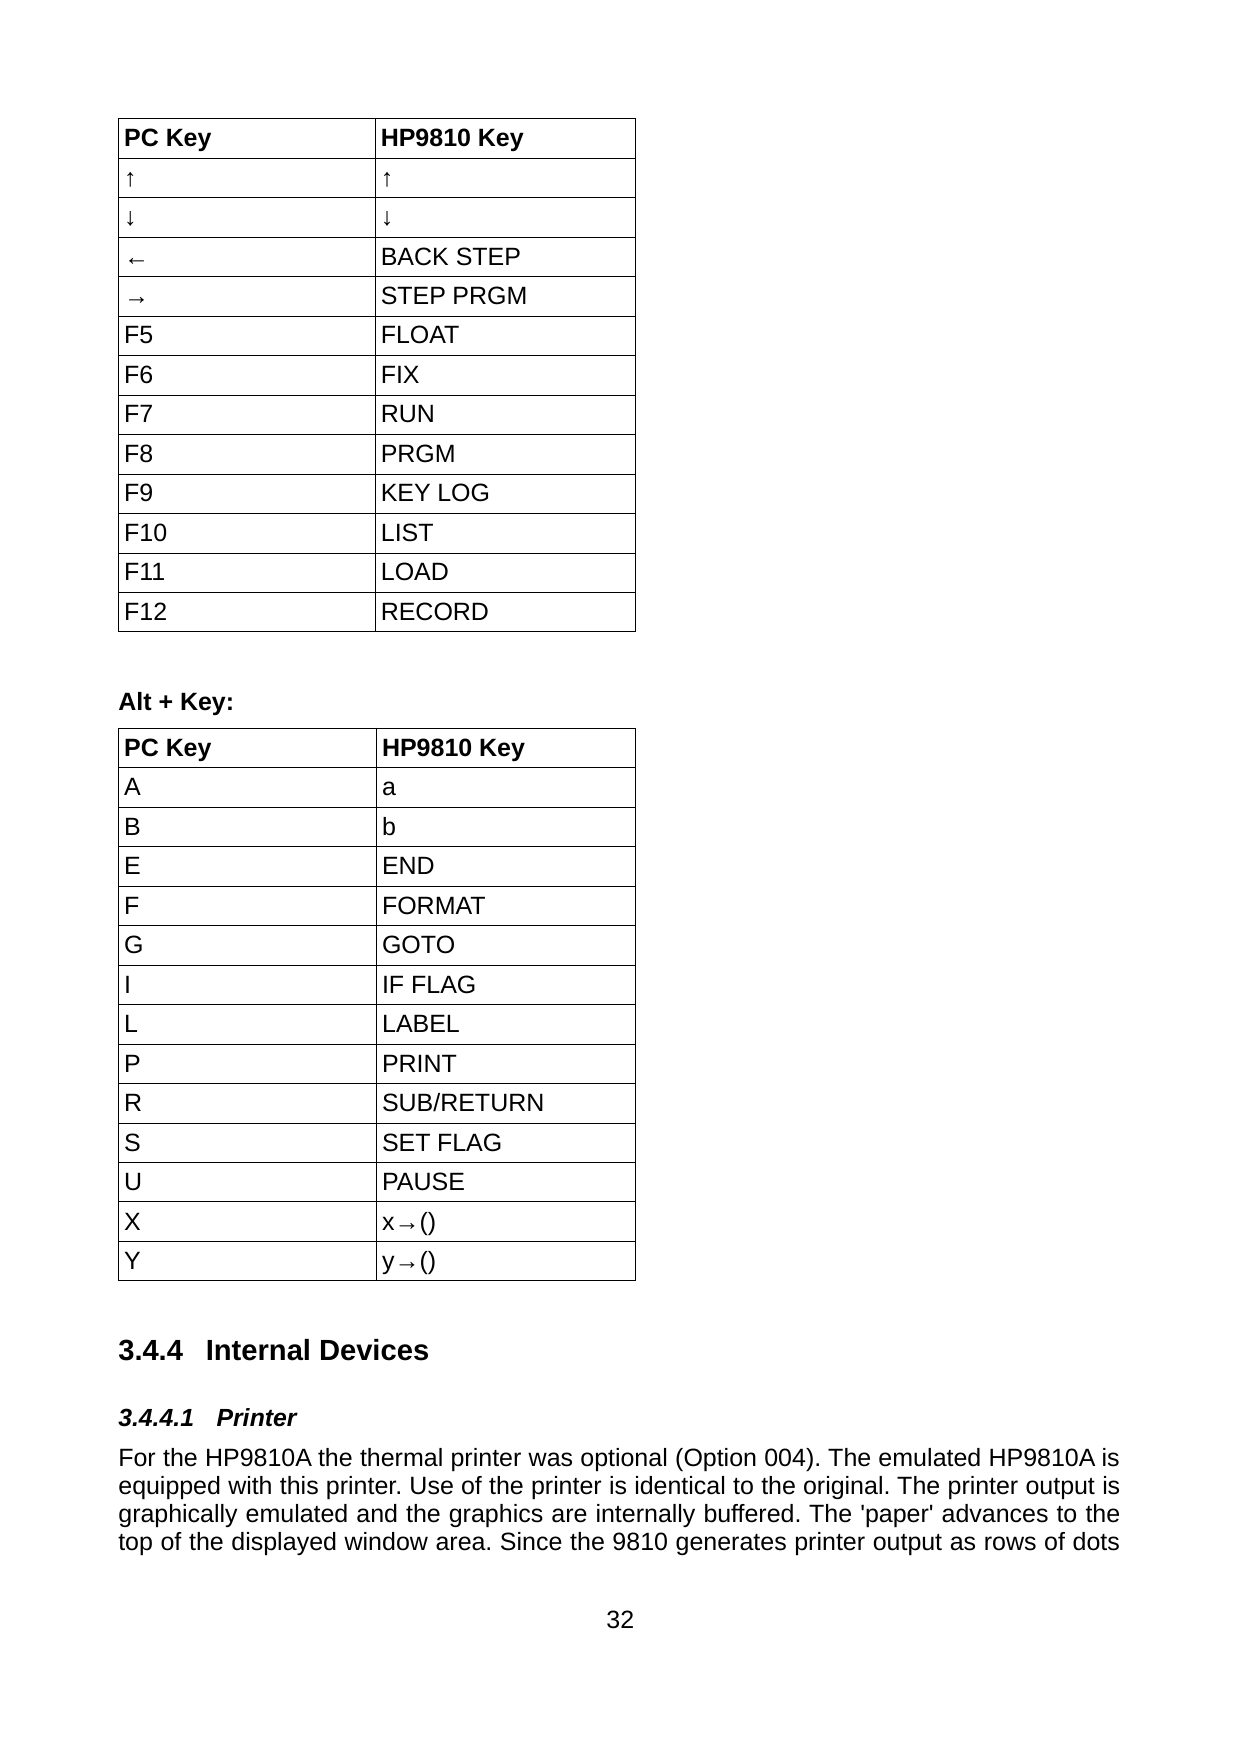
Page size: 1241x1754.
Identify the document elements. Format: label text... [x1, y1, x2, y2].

table_cell FLOAT [376, 317, 635, 355]
table_cell LABEL [377, 1005, 635, 1043]
table_cell F8 [119, 435, 375, 473]
table_cell x→() [377, 1202, 635, 1241]
table_cell LOAD [376, 554, 635, 592]
table_cell B [119, 808, 376, 846]
table_cell E [119, 847, 376, 886]
table_cell ← [119, 238, 375, 276]
table_cell PRINT [377, 1045, 635, 1083]
table_cell X [119, 1202, 376, 1241]
table_header PC Key [119, 729, 376, 767]
table_header PC Key [119, 119, 375, 158]
table_cell RUN [376, 396, 635, 434]
table_cell y→() [377, 1242, 635, 1280]
table_cell ↓ [376, 198, 635, 237]
table_cell SUB/RETURN [377, 1084, 635, 1122]
table_cell F12 [119, 593, 375, 631]
table_cell F6 [119, 356, 375, 394]
table_cell ↓ [119, 198, 375, 237]
table_cell FIX [376, 356, 635, 394]
table_cell G [119, 926, 376, 964]
table_cell FORMAT [377, 887, 635, 925]
table_cell END [377, 847, 635, 886]
table_cell U [119, 1163, 376, 1201]
text For the HP9810A the thermal printer was optional (Option 004). The emulated HP9810A is equipped with this printer. Use of the printer is identical to the original. The printer output is graphically emulated and the graphics are internally buffered. The 'paper' advances to the top of the displayed window area. Since the 9810 generates printer output as rows of dots [118, 1444, 1122, 1555]
table_cell KEY LOG [376, 475, 635, 513]
table_cell F [119, 887, 376, 925]
table_cell F11 [119, 554, 375, 592]
table_cell ↑ [376, 159, 635, 197]
table_cell R [119, 1084, 376, 1122]
table_cell F5 [119, 317, 375, 355]
table_cell A [119, 768, 376, 807]
table_cell STEP PRGM [376, 277, 635, 316]
table_cell P [119, 1045, 376, 1083]
subtitle Internal Devices [118, 1333, 1122, 1366]
table_cell PAUSE [377, 1163, 635, 1201]
table_cell S [119, 1124, 376, 1162]
table_cell a [377, 768, 635, 807]
table_cell IF FLAG [377, 966, 635, 1004]
table_cell Y [119, 1242, 376, 1280]
table_cell RECORD [376, 593, 635, 631]
table_cell F7 [119, 396, 375, 434]
table_cell I [119, 966, 376, 1004]
table_cell GOTO [377, 926, 635, 964]
table_cell F10 [119, 514, 375, 552]
table_cell LIST [376, 514, 635, 552]
table_header HP9810 Key [376, 119, 635, 158]
table_header HP9810 Key [377, 729, 635, 767]
table_cell → [119, 277, 375, 316]
table_cell b [377, 808, 635, 846]
table_cell PRGM [376, 435, 635, 473]
table_cell SET FLAG [377, 1124, 635, 1162]
table_cell L [119, 1005, 376, 1043]
subtitle Printer [118, 1403, 1122, 1431]
table_cell F9 [119, 475, 375, 513]
text Alt + Key: [118, 687, 1122, 715]
table_cell ↑ [119, 159, 375, 197]
table_cell BACK STEP [376, 238, 635, 276]
